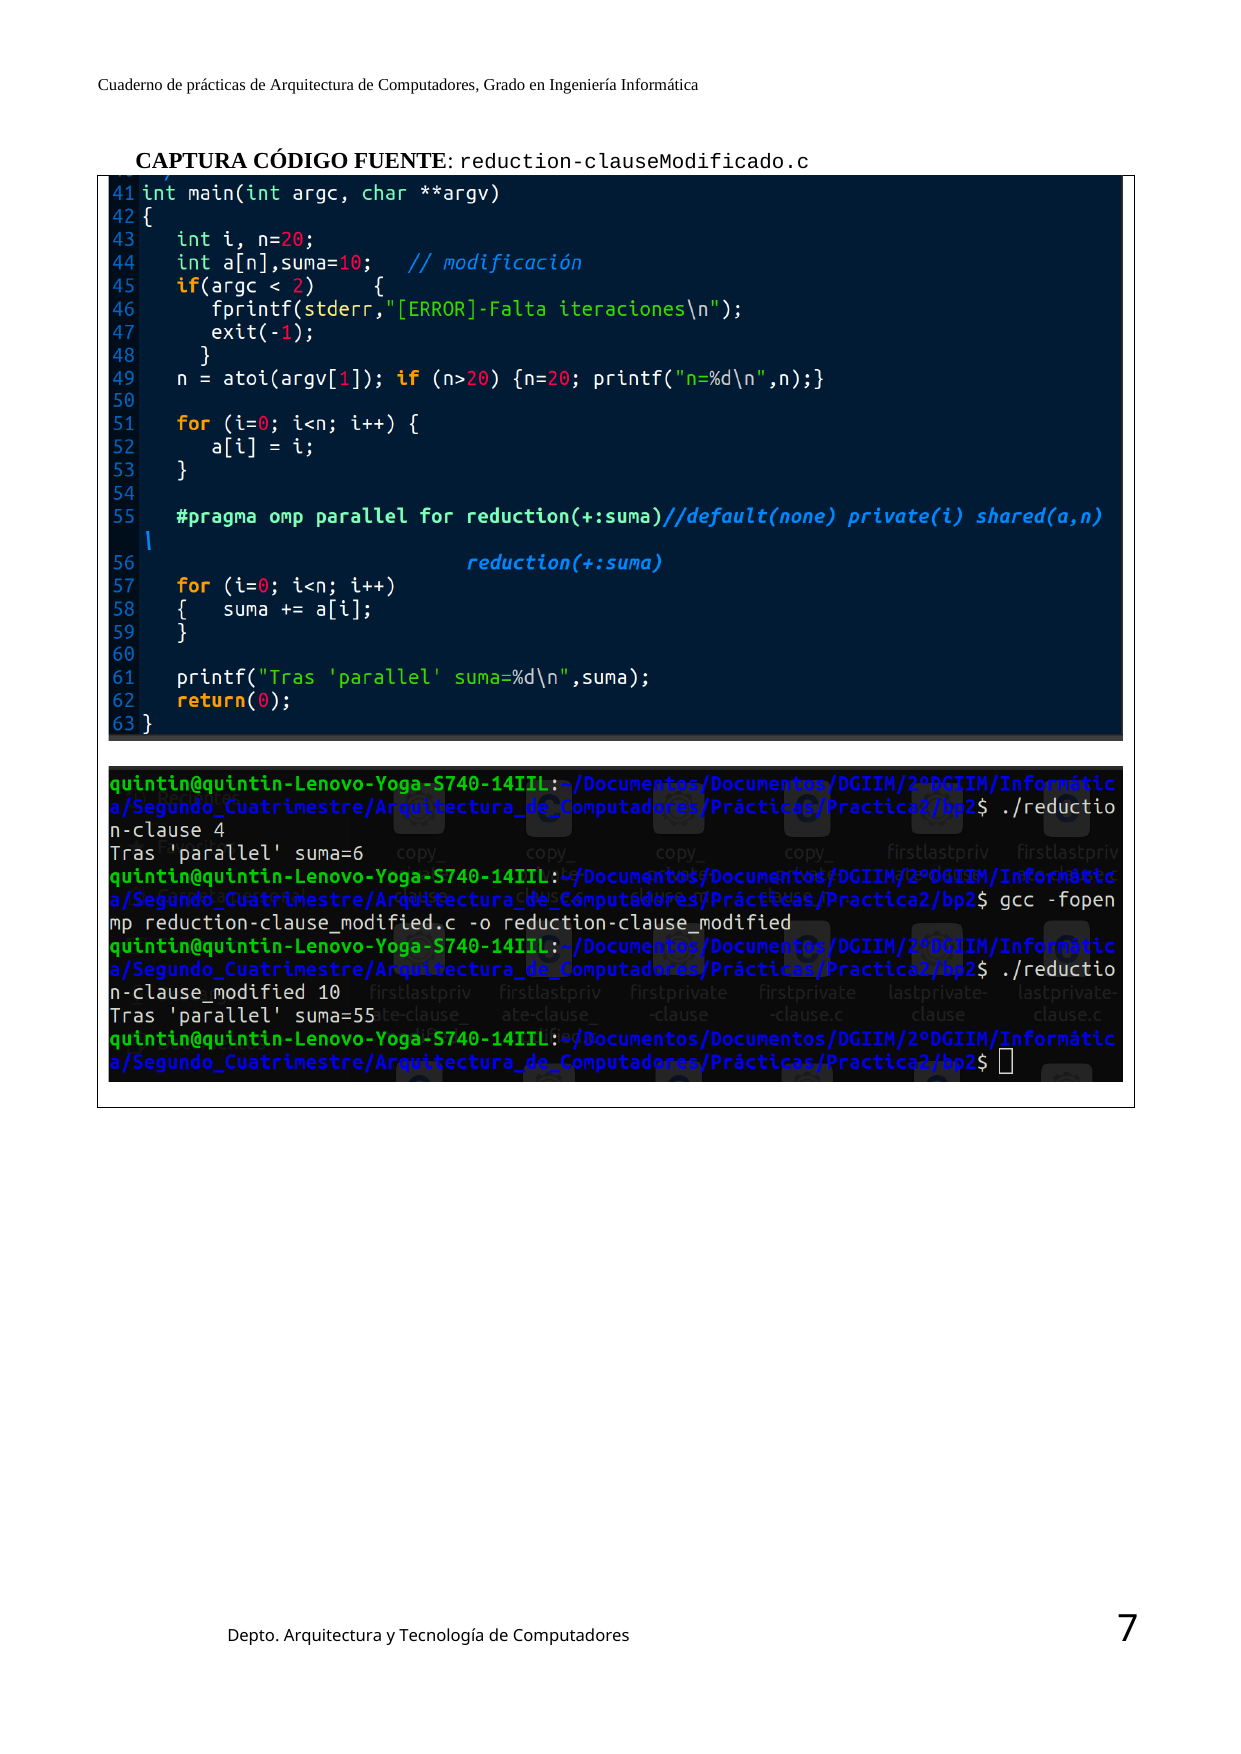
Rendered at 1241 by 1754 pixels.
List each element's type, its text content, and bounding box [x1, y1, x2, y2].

text CAPTURA CÓDIGO FUENTE: reduction-clauseModificado.c [135, 147, 1138, 174]
table_header [98, 176, 1134, 1107]
picture [108, 766, 1123, 1082]
picture [108, 175, 1123, 741]
